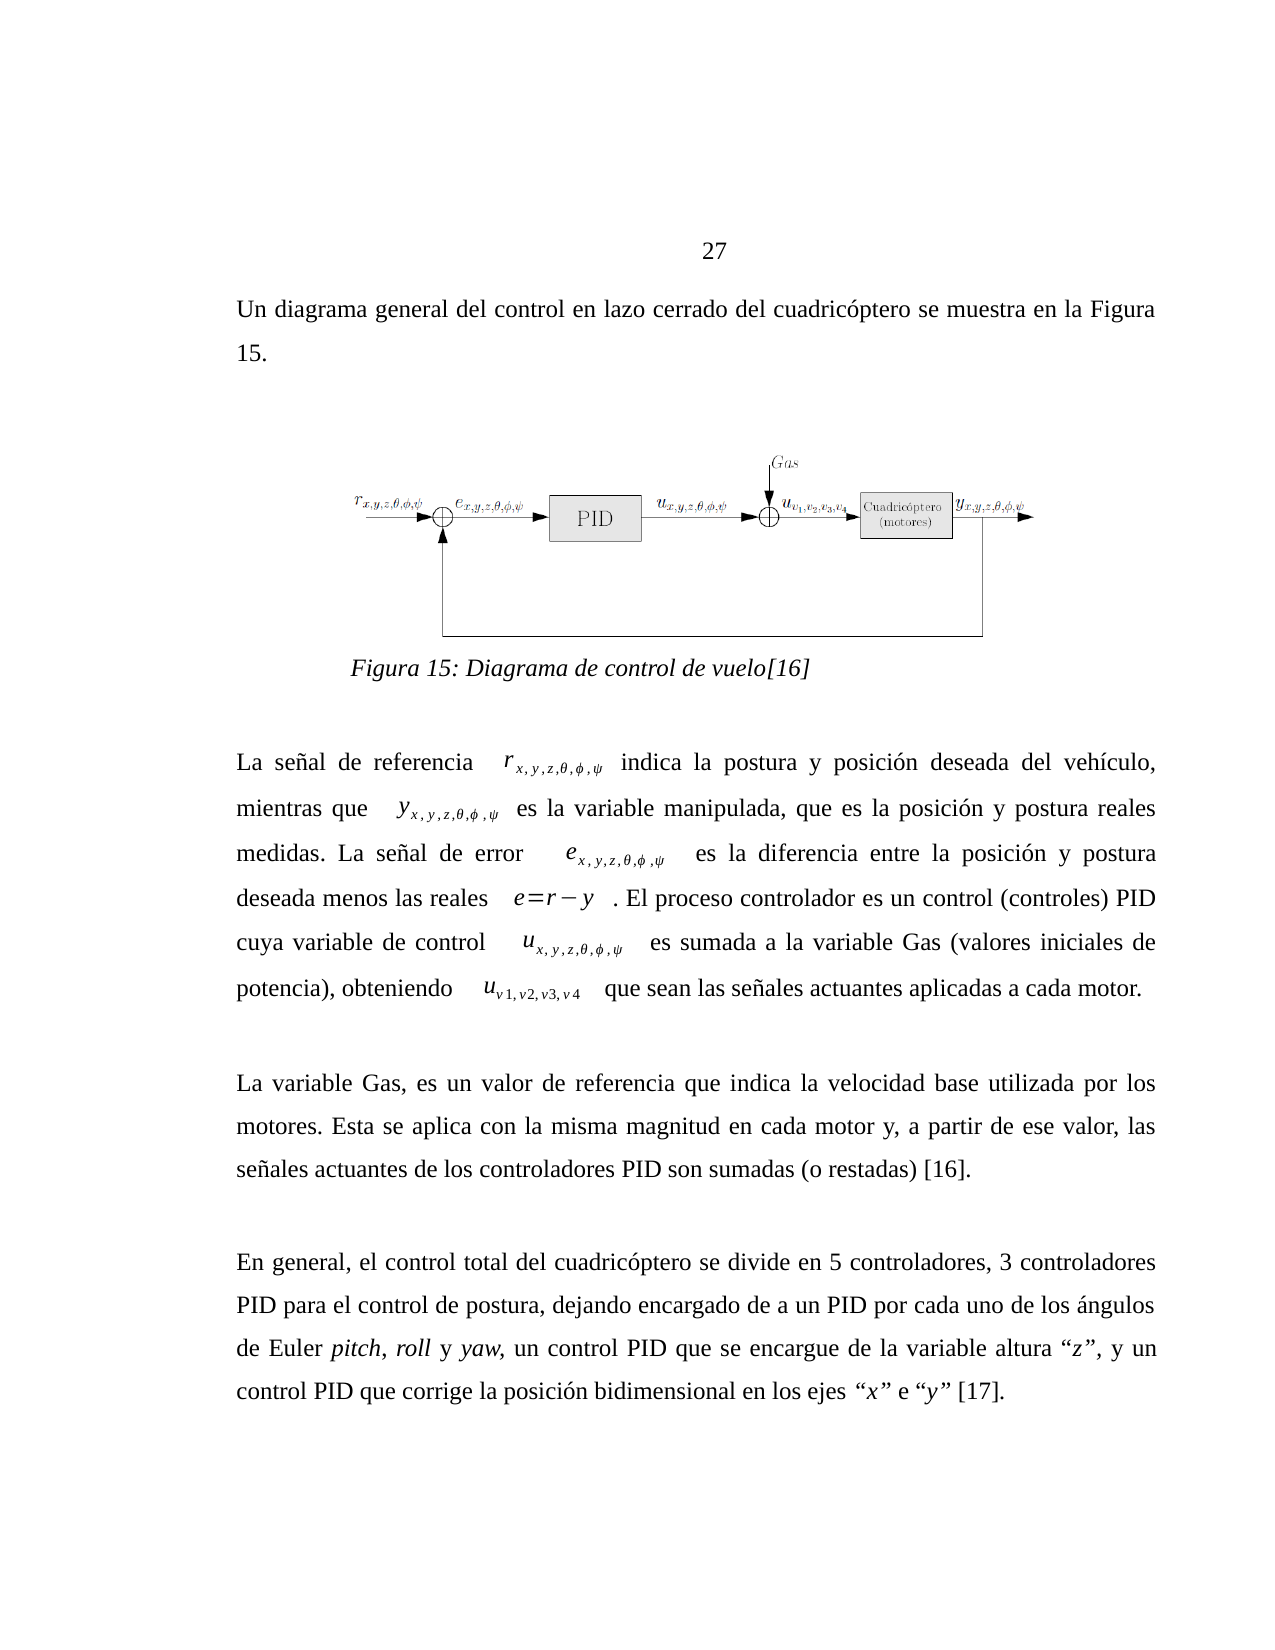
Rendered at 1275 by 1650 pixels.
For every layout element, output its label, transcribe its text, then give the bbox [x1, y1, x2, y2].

text La señal de referencia indica la postura y posición deseada del vehículo, mientras que es la variable manipulada, que es la posición y postura reales medidas. La señal de error es la diferencia entre la posición y postura deseada menos las reales . El proceso controlador es un control (controles) PID cuya variable de control es sumada a la variable Gas (valores iniciales de potencia), obteniendo que sean las señales actuantes aplicadas a cada motor. [236, 746, 1157, 1003]
text Un diagrama general del control en lazo cerrado del cuadricóptero se muestra en la Figura 15. [236, 294, 1157, 366]
text En general, el control total del cuadricóptero se divide en 5 controladores, 3 controladores PID para el control de postura, dejando encargado de a un PID por cada uno de los ángulos de Euler pitch, roll y yaw, un control PID que se encargue de la variable altura “z”, y un control PID que corrige la posición bidimensional en los ejes “x” e “y” [17]. [236, 1247, 1157, 1405]
picture [350, 443, 1043, 648]
text La variable Gas, es un valor de referencia que indica la velocidad base utilizada por los motores. Esta se aplica con la misma magnitud en cada motor y, a partir de ese valor, las señales actuantes de los controladores PID son sumadas (o restadas) [16]. [236, 1068, 1157, 1183]
text Figura 15: Diagrama de control de vuelo[16] [350, 648, 1043, 681]
